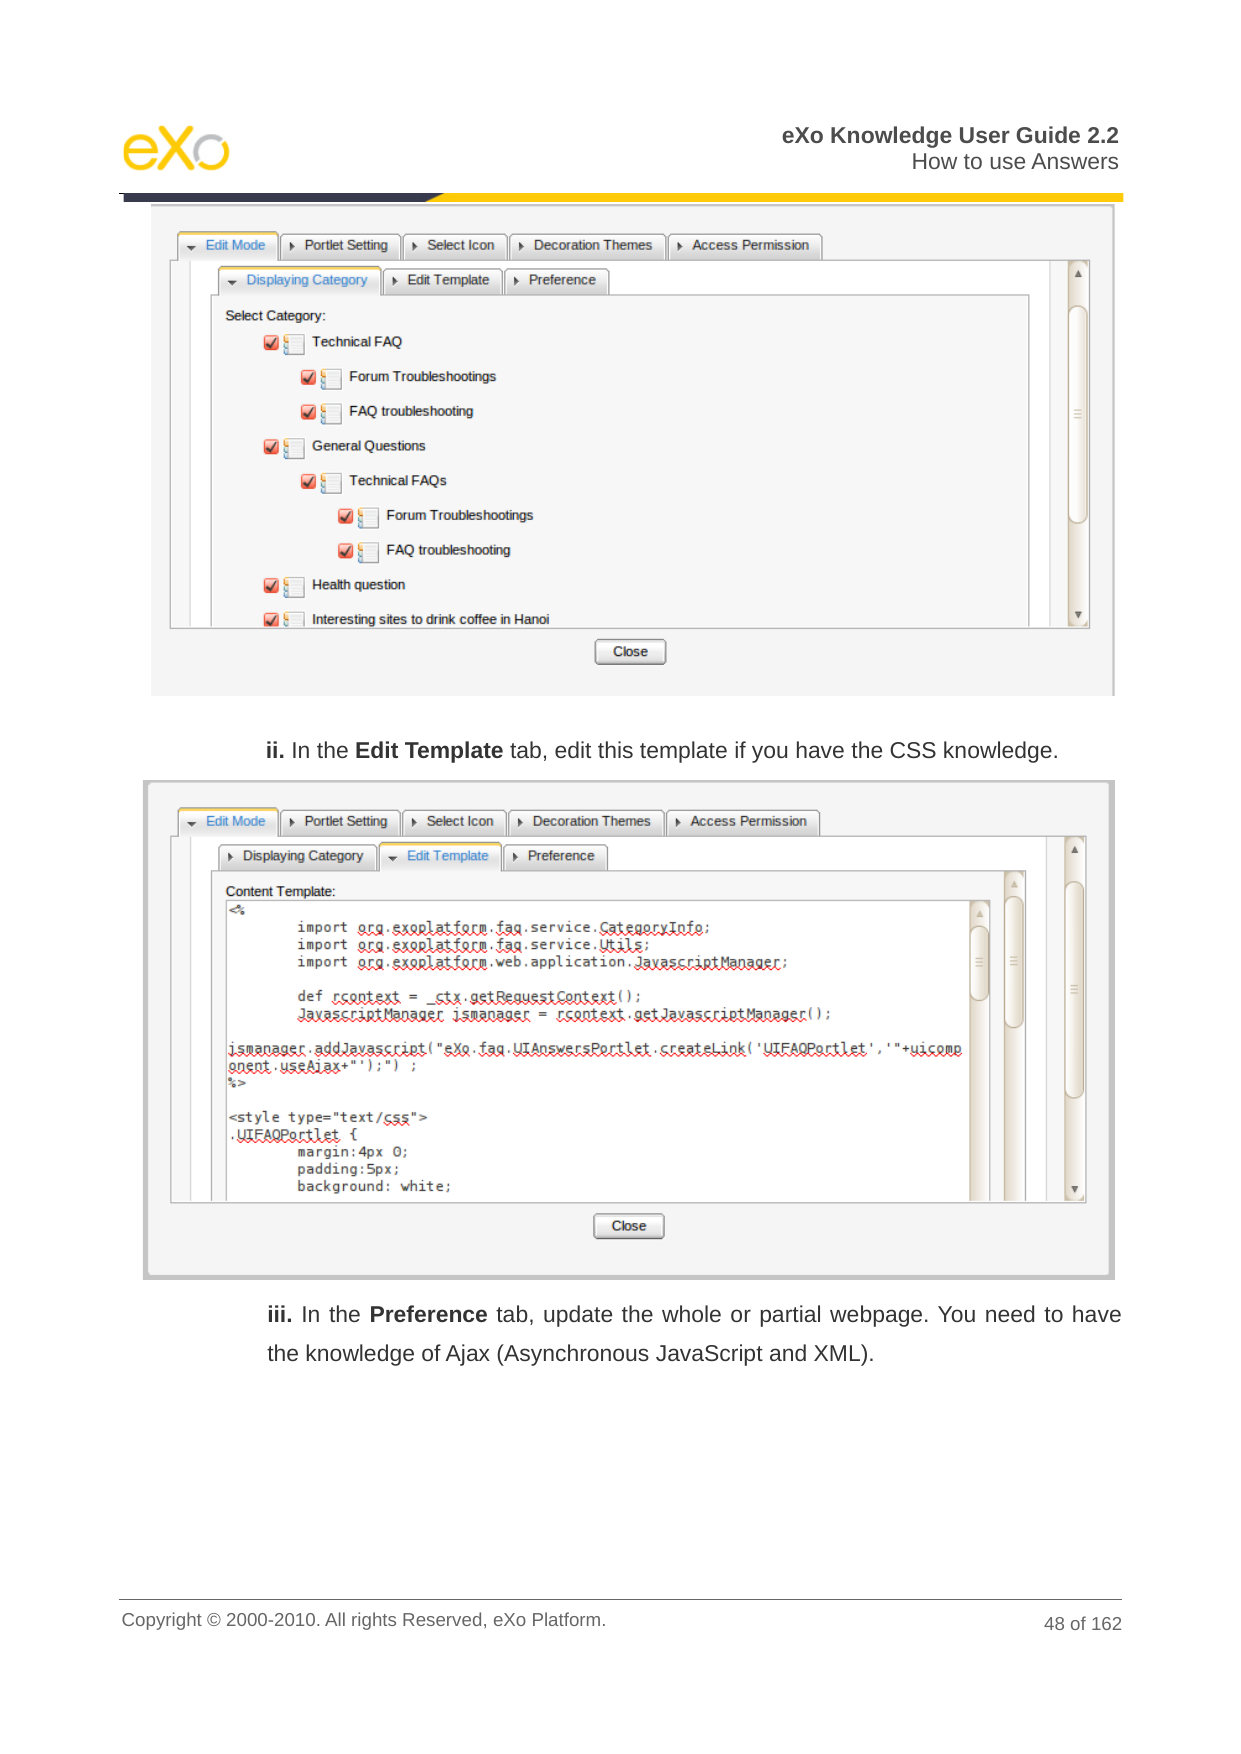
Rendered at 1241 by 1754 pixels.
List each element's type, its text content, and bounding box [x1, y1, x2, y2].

picture [123, 193, 1124, 202]
text ii. In the Edit Template tab, edit this template if you have the CSS knowledge. [118, 737, 1122, 763]
list iii. In the Preference tab, update the whole or partial webpage. You need to have the knowledge of Ajax (Asynchronous JavaScript and XML). [229, 1272, 1122, 1366]
picture [151, 204, 1115, 696]
picture [142, 780, 1115, 1280]
picture [123, 125, 230, 171]
